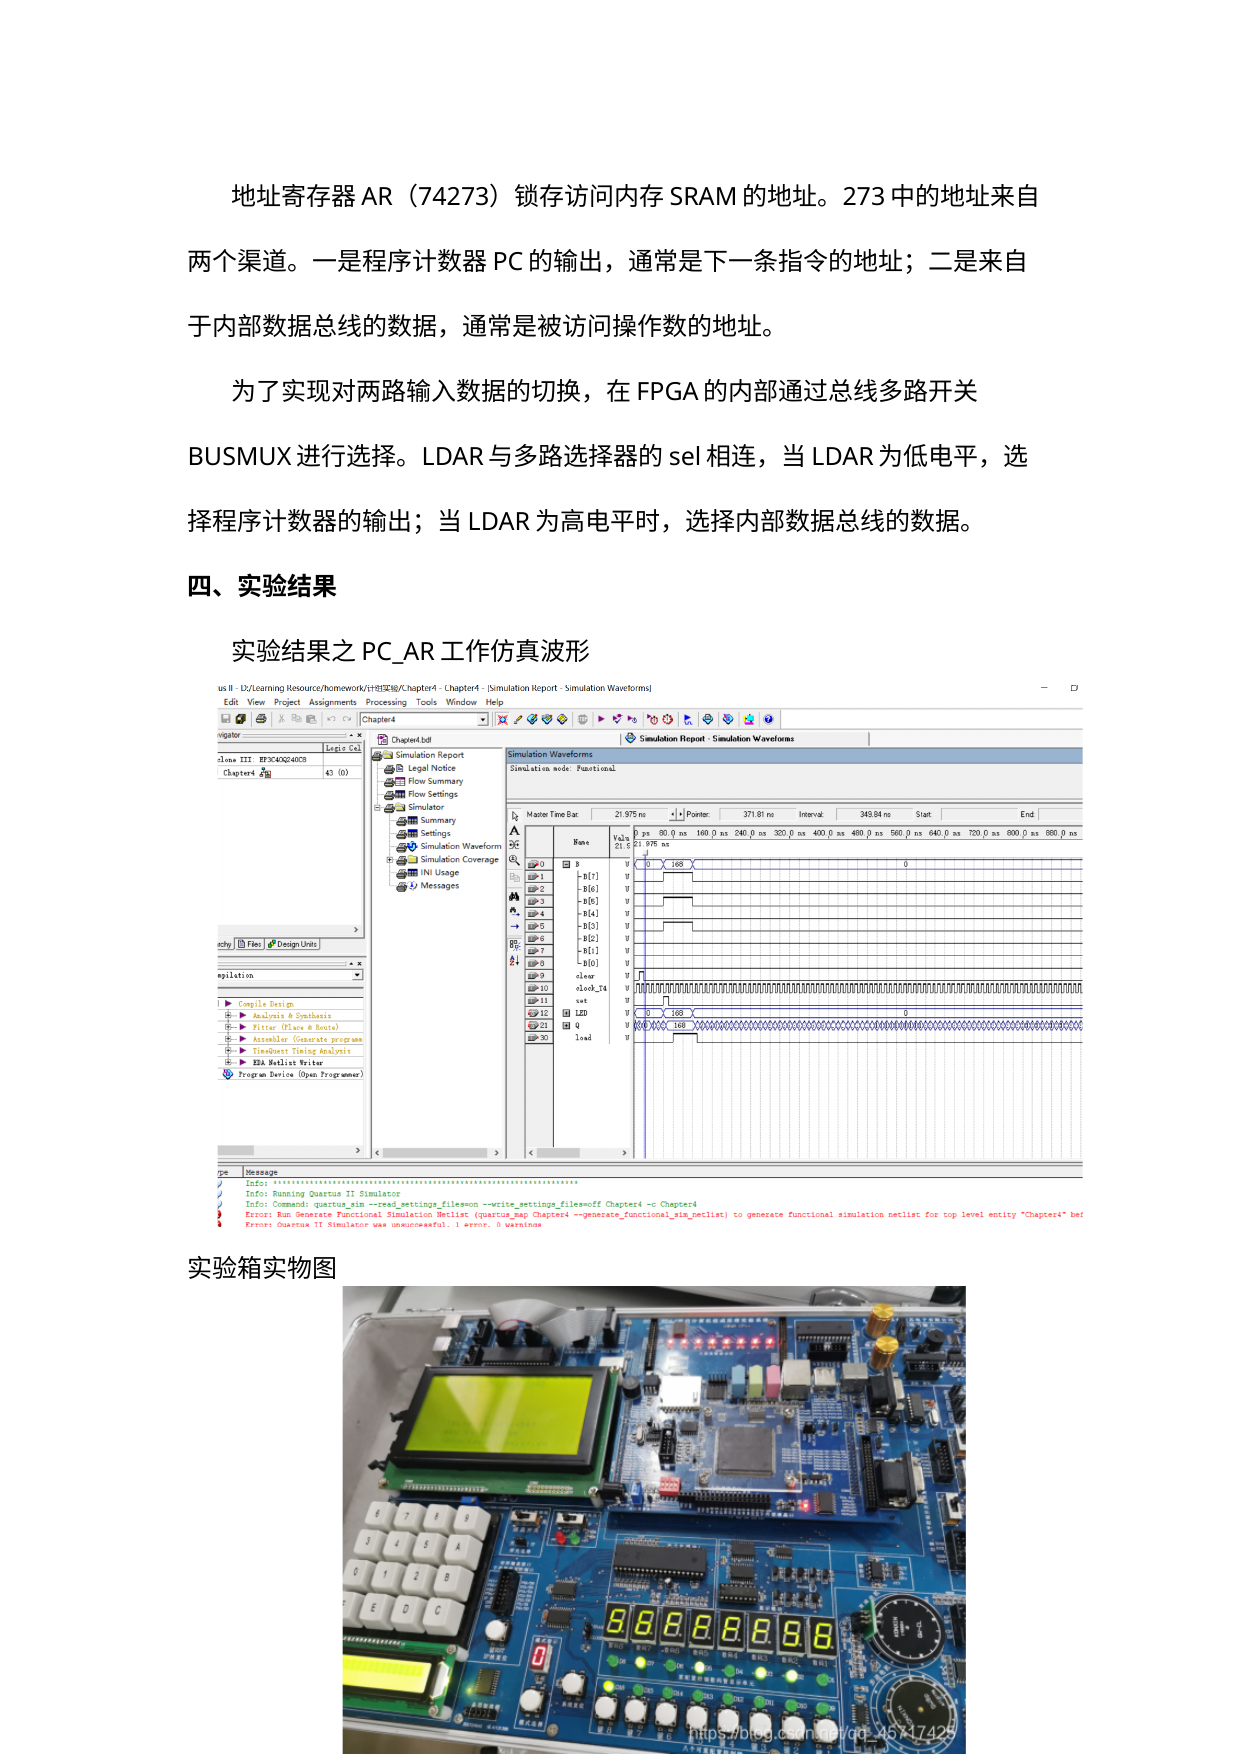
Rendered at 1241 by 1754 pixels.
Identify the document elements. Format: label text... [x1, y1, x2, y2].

text 地址寄存器AR（74273）锁存访问内存SRAM的地址。273中的地址来自两个渠道。一是程序计数器PC的输出，通常是下一条指令的地址；二是来自于内部数据总线的数据，通常是被访问操作数的地址。 [187, 162, 1053, 357]
picture [342, 1286, 967, 1754]
text 实验结果之PC_AR工作仿真波形 [187, 617, 1053, 682]
text 为了实现对两路输入数据的切换，在FPGA的内部通过总线多路开关BUSMUX进行选择。LDAR与多路选择器的sel相连，当LDAR为低电平，选择程序计数器的输出；当LDAR为高电平时，选择内部数据总线的数据。 [187, 357, 1053, 552]
text 四、实验结果 [187, 552, 1053, 617]
text 实验箱实物图 [187, 682, 1053, 1299]
picture [217, 685, 1083, 1227]
